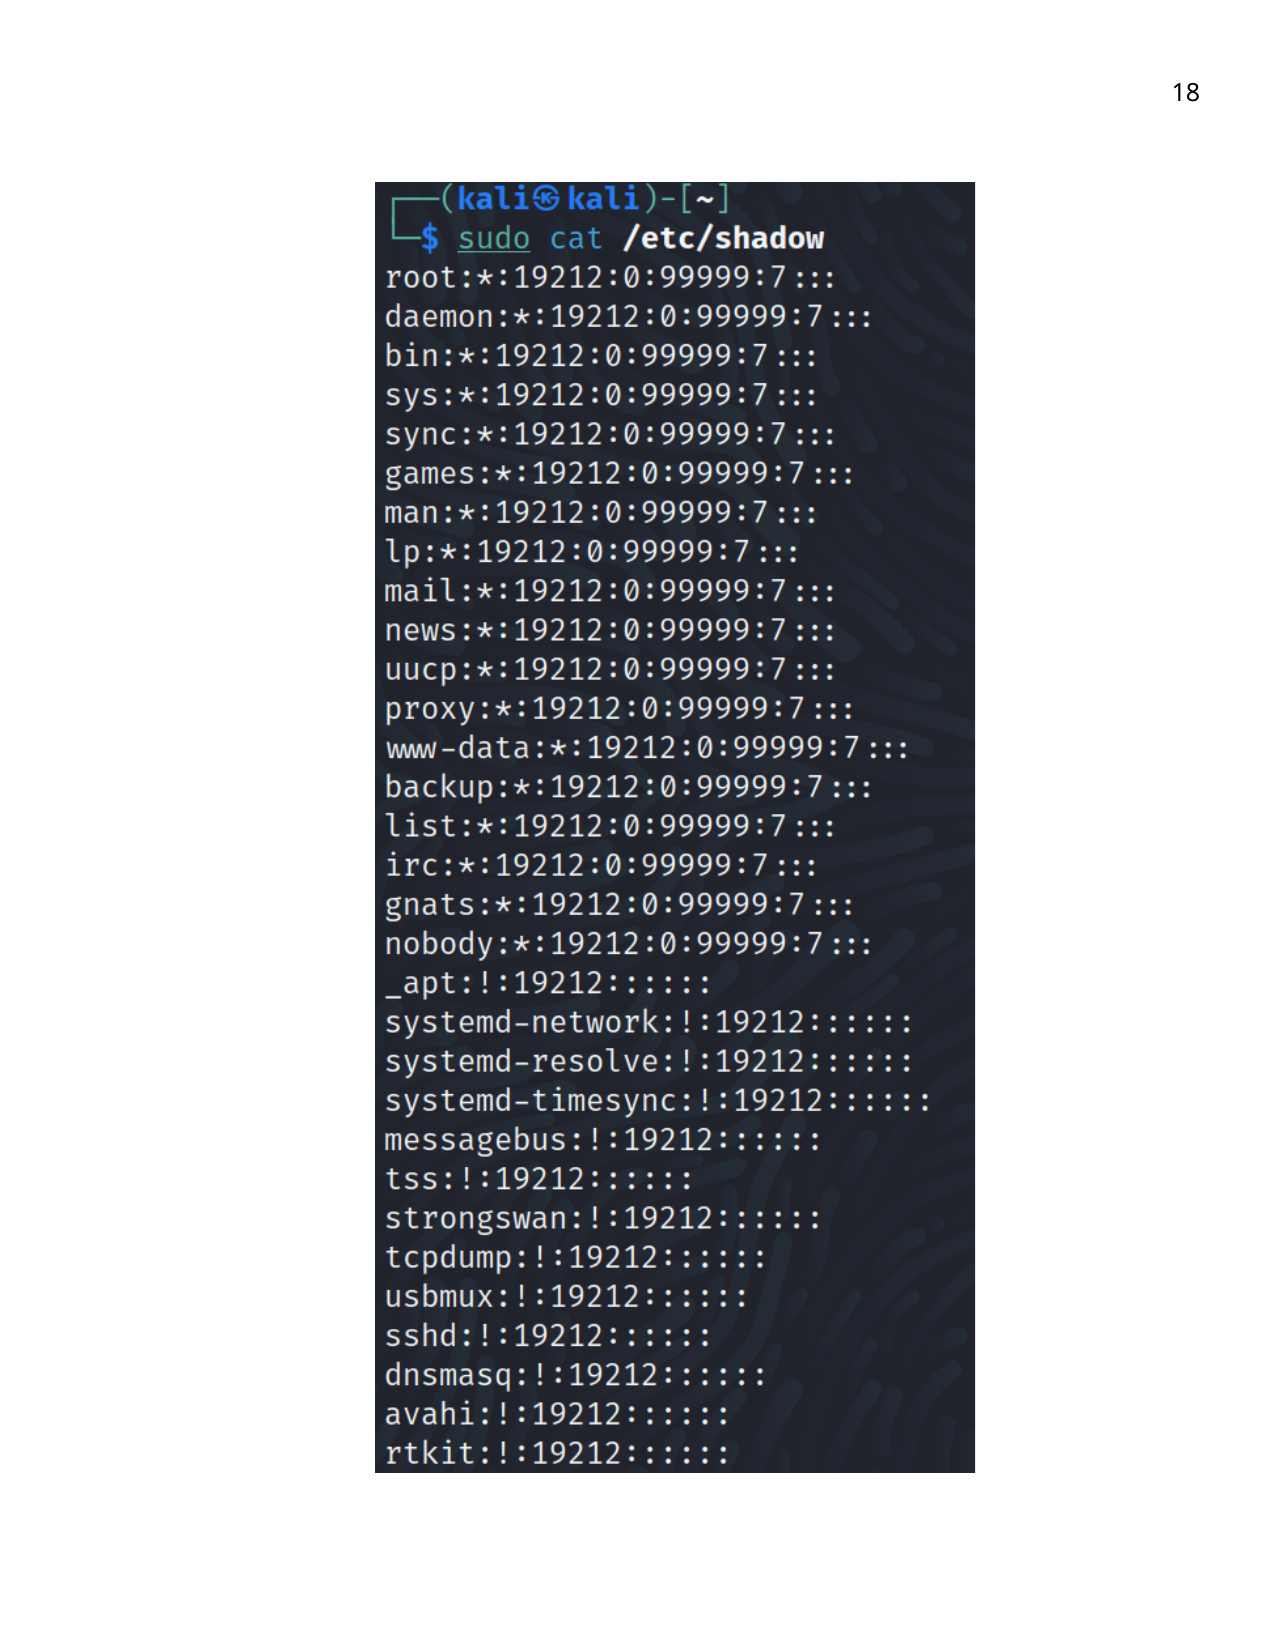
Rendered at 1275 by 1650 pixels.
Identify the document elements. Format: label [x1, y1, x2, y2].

picture [375, 182, 976, 1473]
